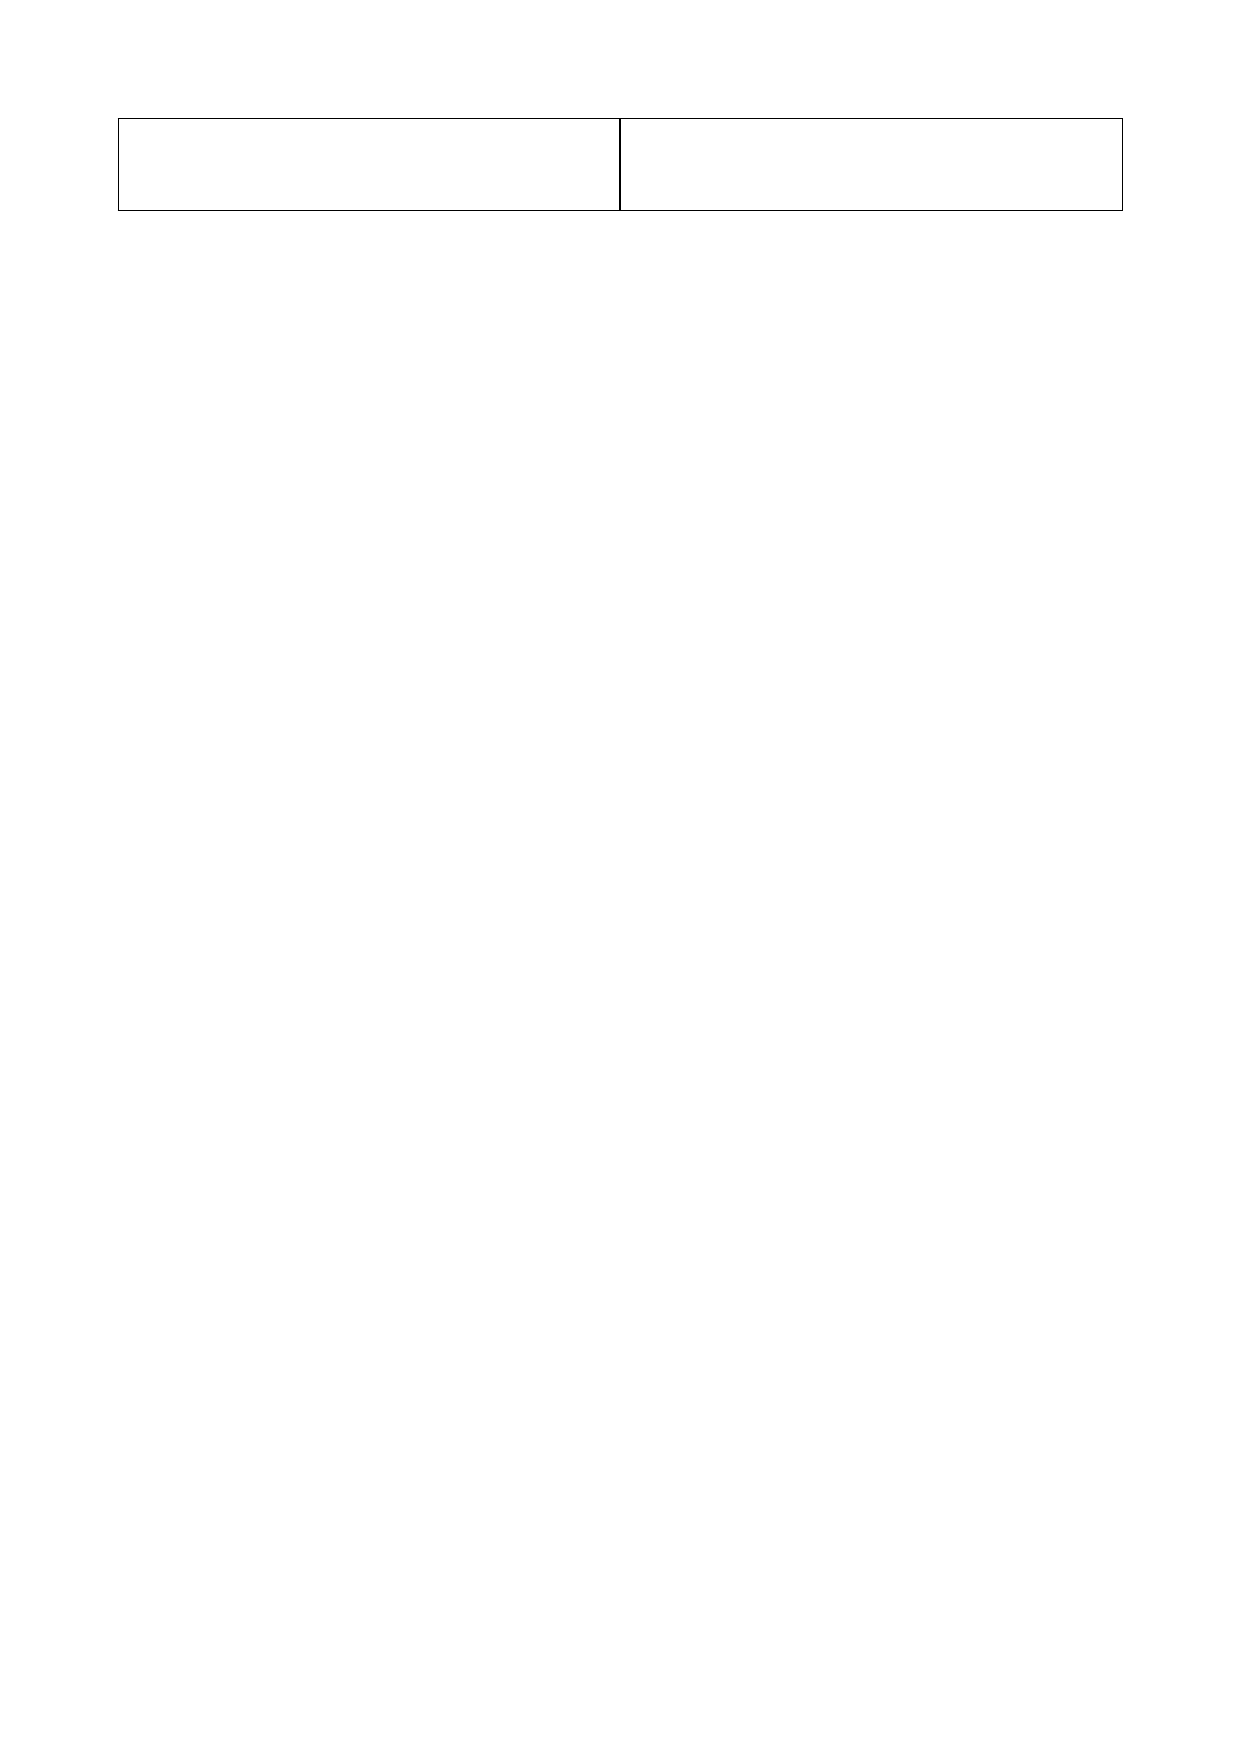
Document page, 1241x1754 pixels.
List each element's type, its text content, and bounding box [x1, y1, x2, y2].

table_header 2. Select data source and u r done. [621, 119, 1122, 210]
table_header 1. [119, 119, 619, 210]
